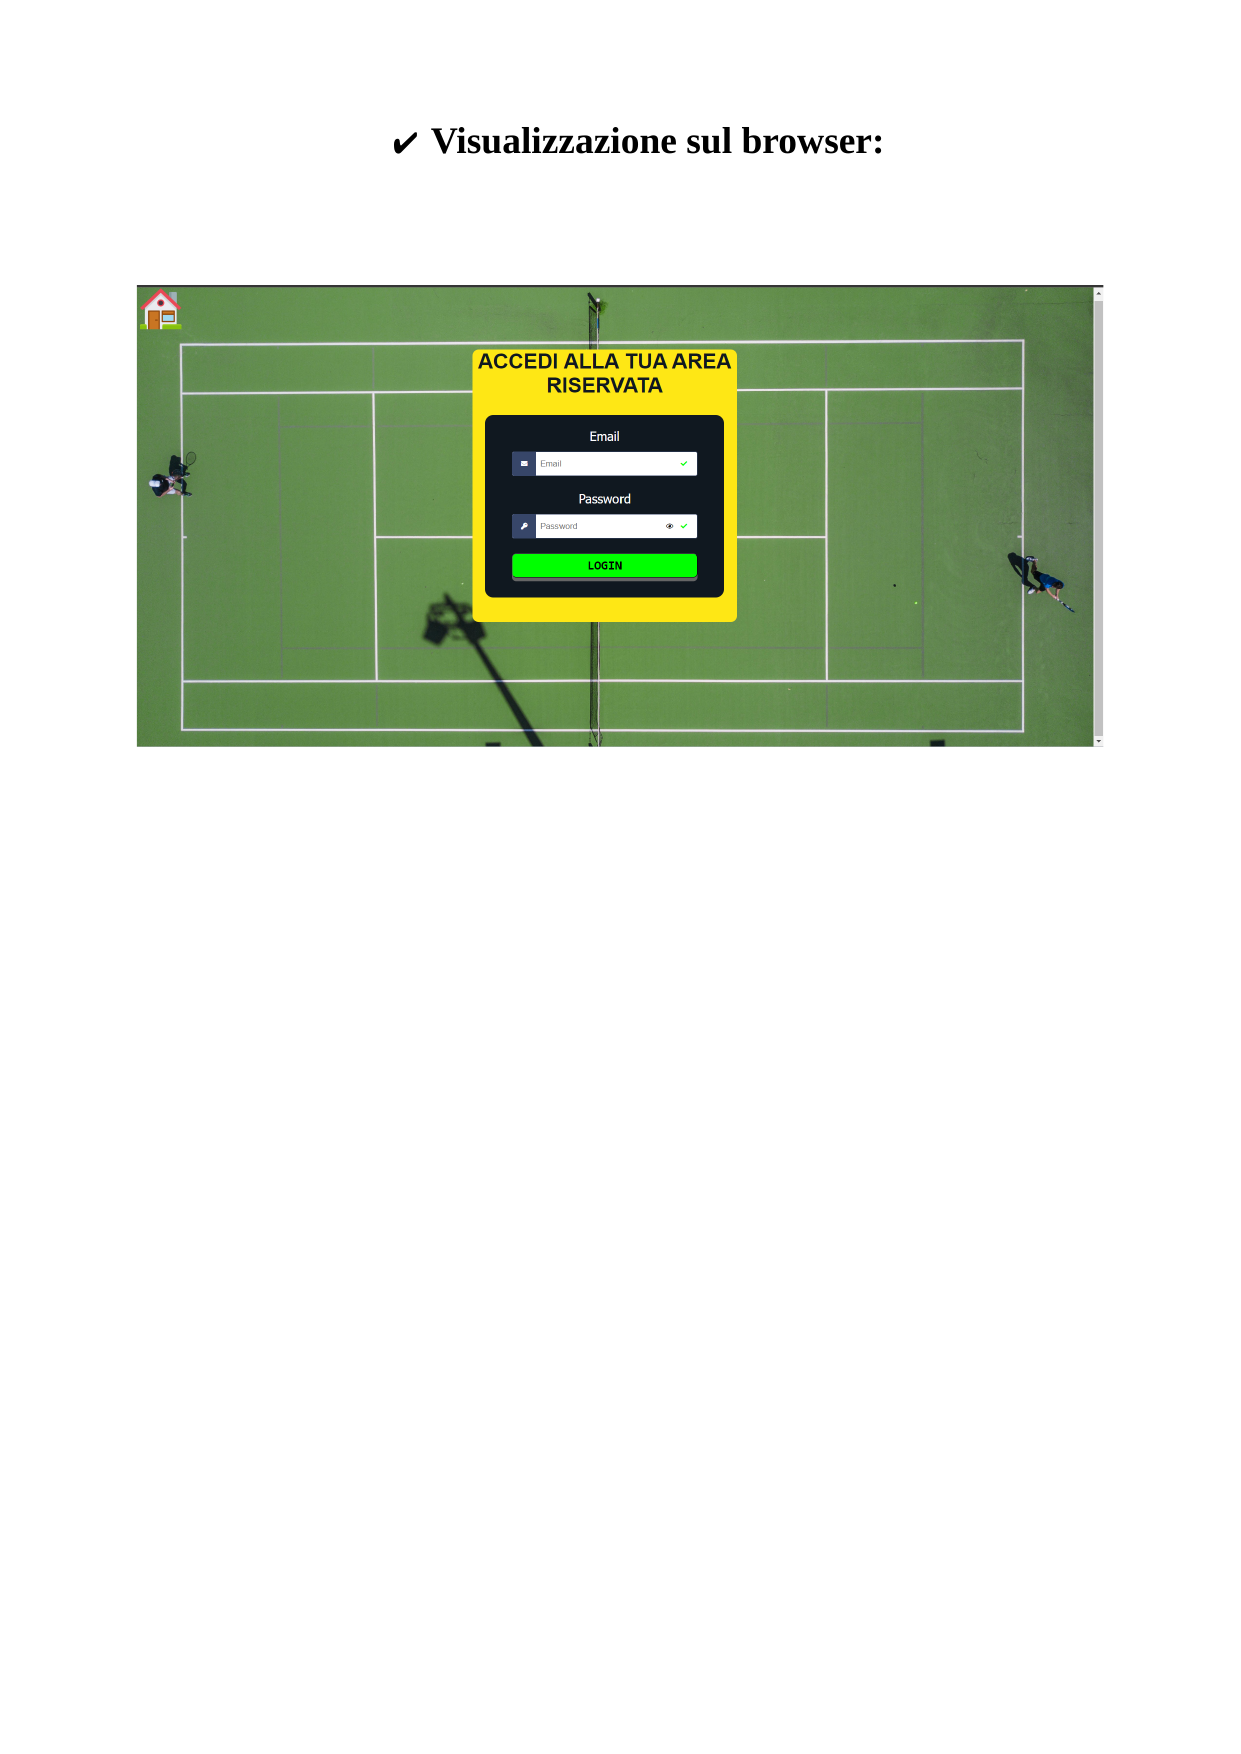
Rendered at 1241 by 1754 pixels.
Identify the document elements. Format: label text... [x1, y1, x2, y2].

list Visualizzazione sul browser: [156, 118, 1122, 161]
picture [136, 285, 1104, 747]
